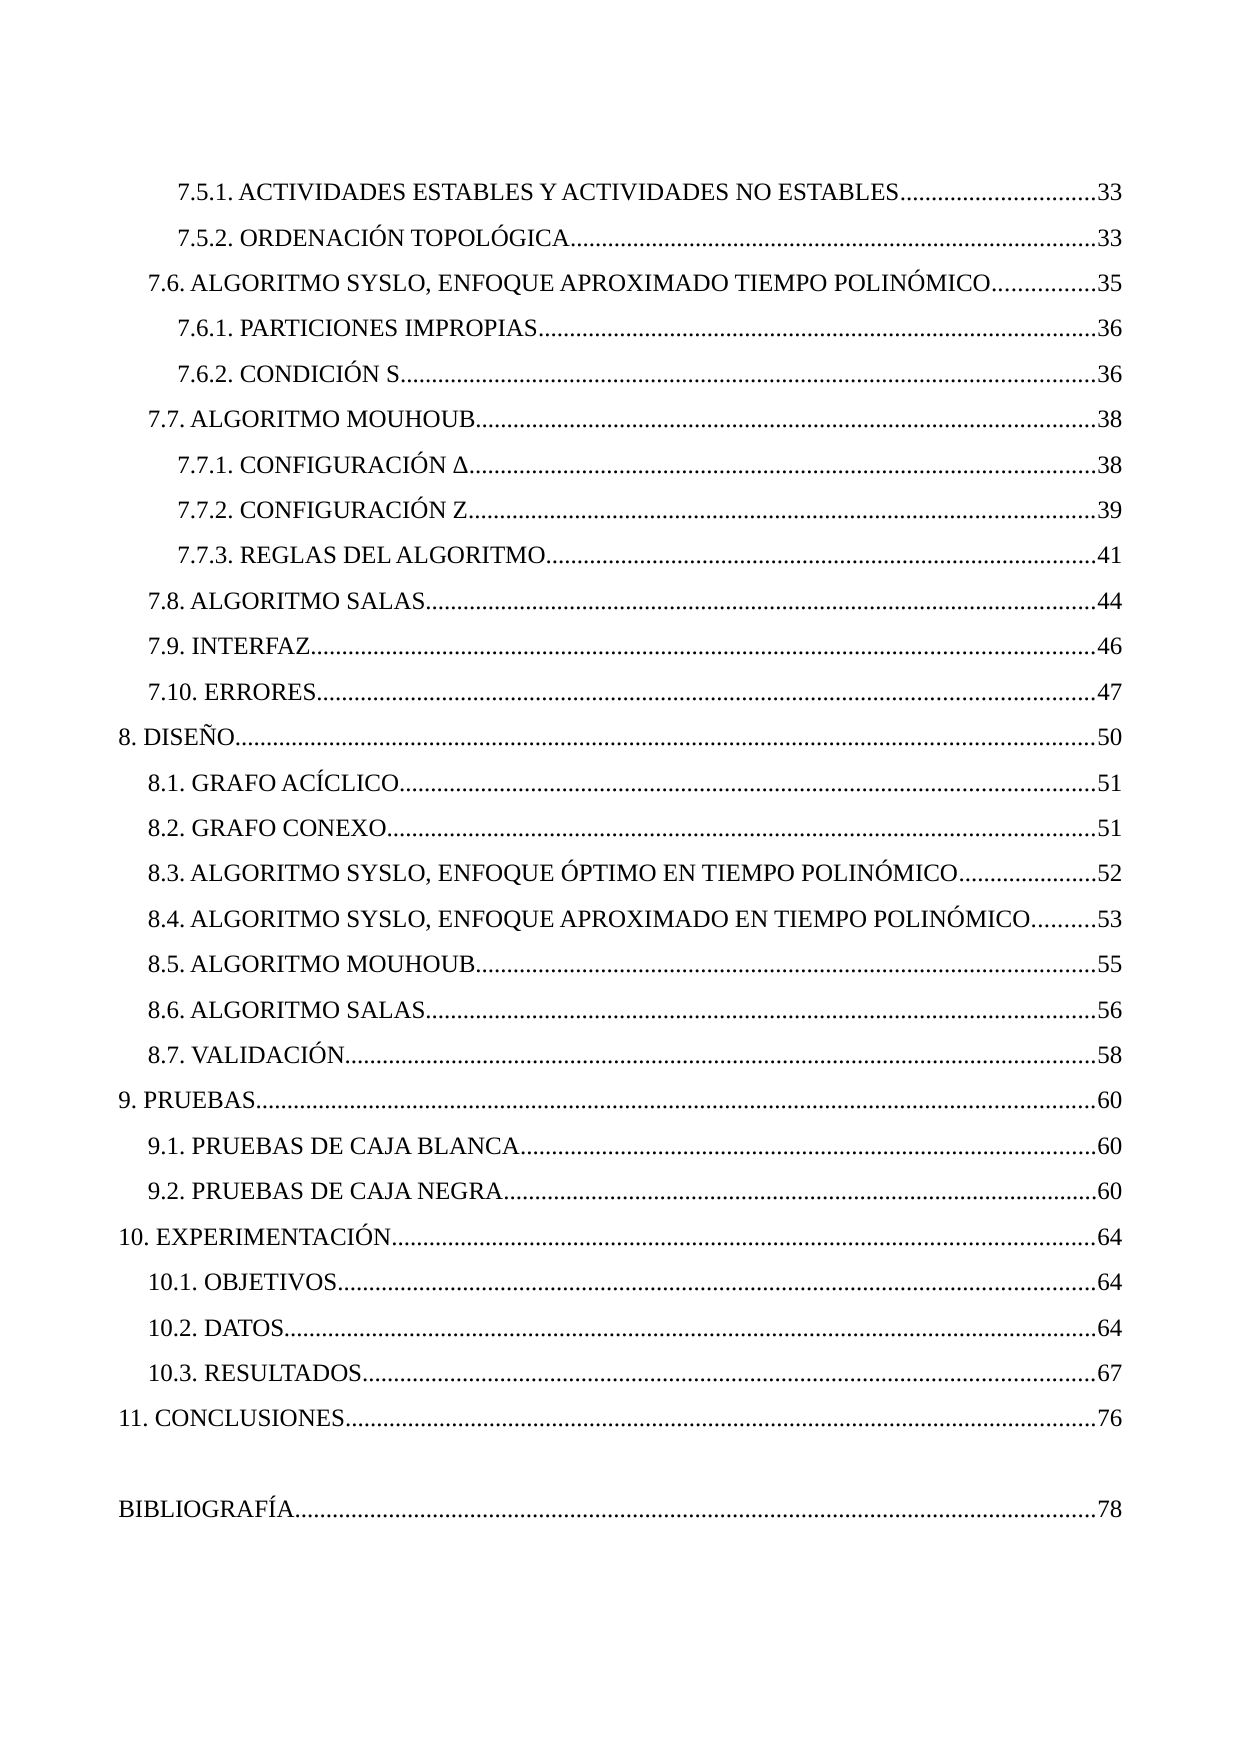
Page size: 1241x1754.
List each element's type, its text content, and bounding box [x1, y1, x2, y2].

text 8.2. GRAFO CONEXO 51 [148, 813, 1122, 842]
text 9. PRUEBAS 60 [118, 1086, 1122, 1114]
text 10.1. OBJETIVOS 64 [148, 1267, 1122, 1296]
text 7.7.1. CONFIGURACIÓN Δ 38 [177, 450, 1122, 478]
text 11. CONCLUSIONES 76 [118, 1403, 1122, 1432]
text 9.1. PRUEBAS DE CAJA BLANCA 60 [148, 1131, 1122, 1160]
text 10.3. RESULTADOS 67 [148, 1358, 1122, 1387]
text 8.4. ALGORITMO SYSLO, ENFOQUE APROXIMADO EN TIEMPO POLINÓMICO 53 [148, 904, 1122, 933]
text 8. DISEÑO 50 [118, 722, 1122, 751]
text 8.7. VALIDACIÓN 58 [148, 1040, 1122, 1069]
text 7.5.1. ACTIVIDADES ESTABLES Y ACTIVIDADES NO ESTABLES 33 [177, 177, 1122, 206]
text 7.9. INTERFAZ 46 [148, 631, 1122, 660]
text 10.2. DATOS 64 [148, 1313, 1122, 1341]
text 8.6. ALGORITMO SALAS 56 [148, 995, 1122, 1023]
text 8.3. ALGORITMO SYSLO, ENFOQUE ÓPTIMO EN TIEMPO POLINÓMICO 52 [148, 858, 1122, 887]
text BIBLIOGRAFÍA 78 [118, 1494, 1122, 1523]
text 7.10. ERRORES 47 [148, 677, 1122, 706]
text 7.6.1. PARTICIONES IMPROPIAS 36 [177, 313, 1122, 342]
text 7.7. ALGORITMO MOUHOUB 38 [148, 404, 1122, 433]
text 8.1. GRAFO ACÍCLICO 51 [148, 768, 1122, 796]
text 7.7.3. REGLAS DEL ALGORITMO 41 [177, 541, 1122, 569]
text 10. EXPERIMENTACIÓN 64 [118, 1222, 1122, 1251]
text 8.5. ALGORITMO MOUHOUB 55 [148, 949, 1122, 978]
text 7.7.2. CONFIGURACIÓN Z 39 [177, 495, 1122, 524]
text 7.5.2. ORDENACIÓN TOPOLÓGICA 33 [177, 223, 1122, 251]
text 9.2. PRUEBAS DE CAJA NEGRA 60 [148, 1176, 1122, 1205]
text 7.6. ALGORITMO SYSLO, ENFOQUE APROXIMADO TIEMPO POLINÓMICO 35 [148, 268, 1122, 297]
text 7.6.2. CONDICIÓN S 36 [177, 359, 1122, 388]
text 7.8. ALGORITMO SALAS 44 [148, 586, 1122, 615]
